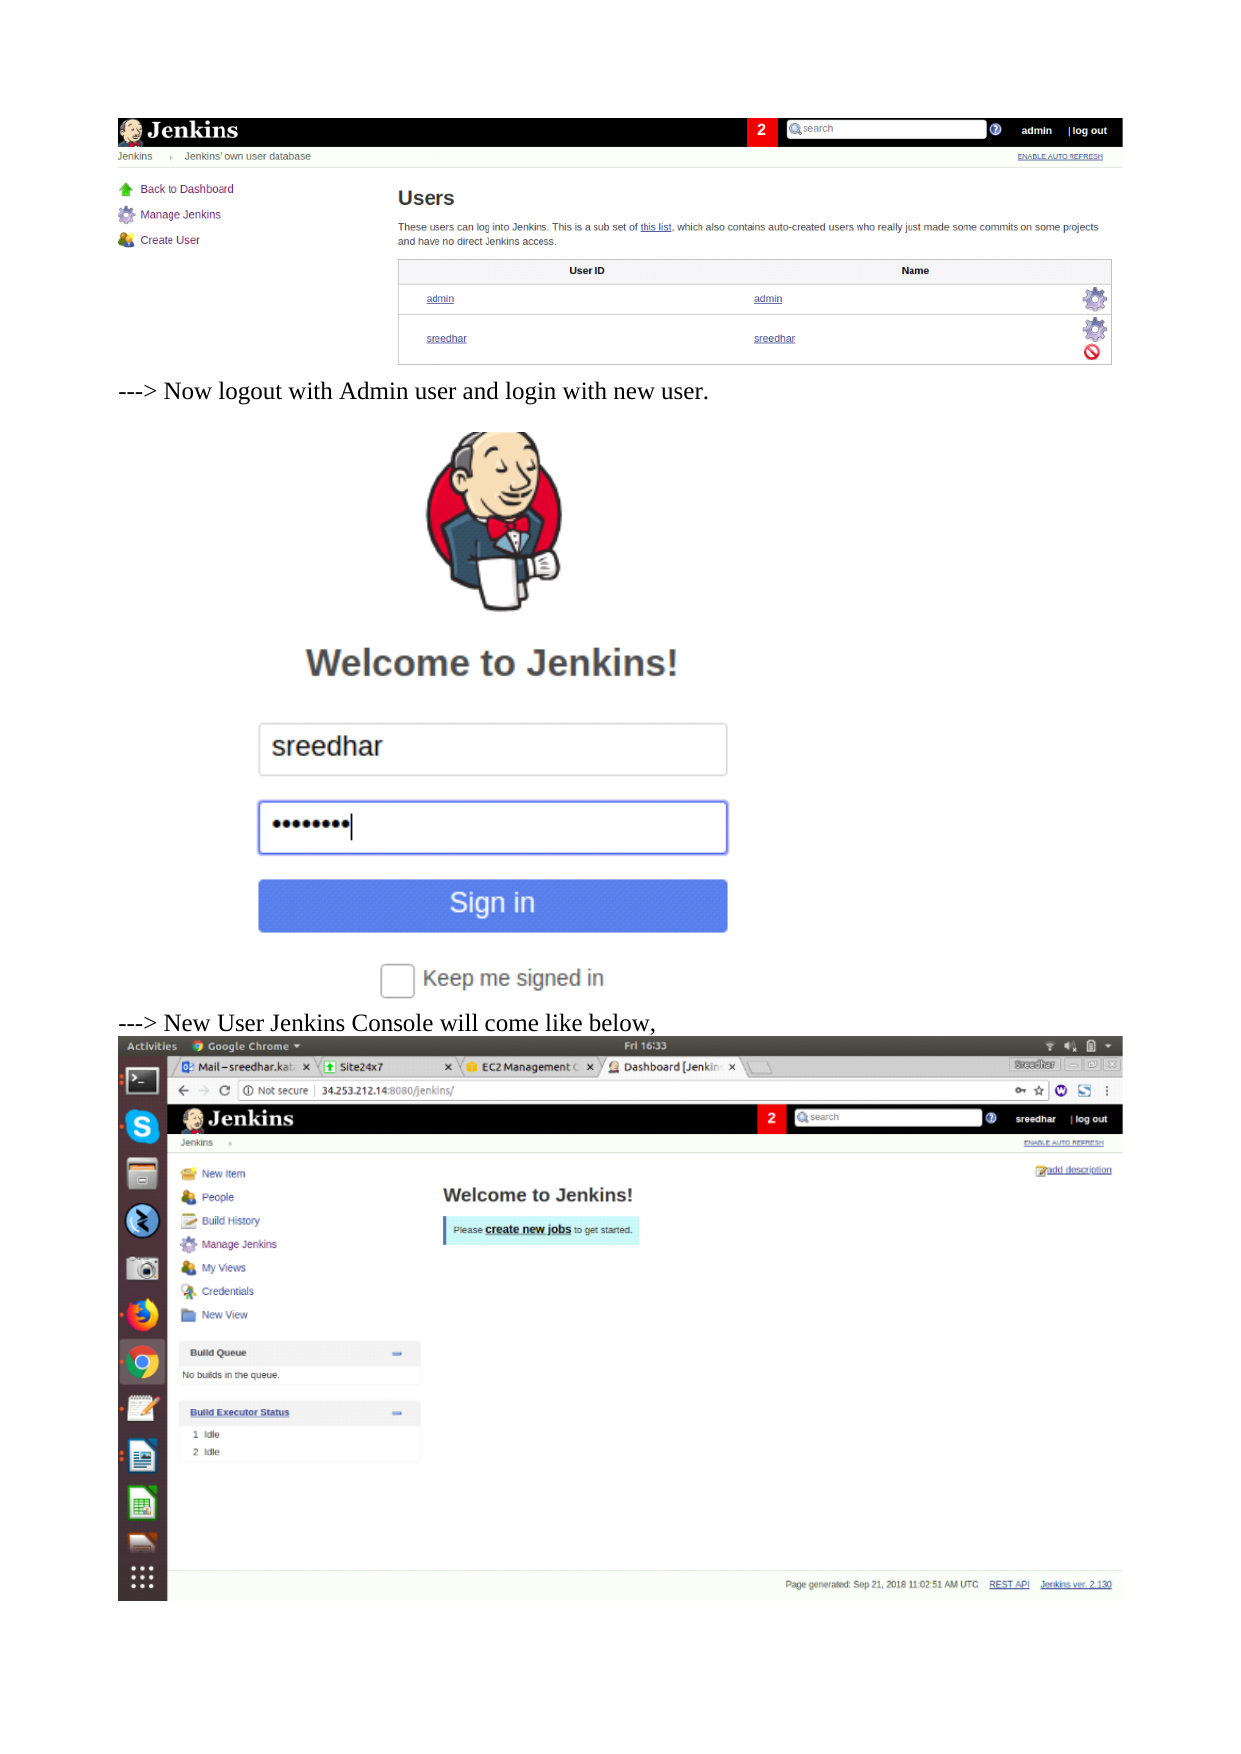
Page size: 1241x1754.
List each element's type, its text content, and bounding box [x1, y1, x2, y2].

text ---> Now logout with Admin user and login with new user. [118, 376, 1122, 405]
text ---> New User Jenkins Console will come like below, [118, 1008, 1122, 1036]
